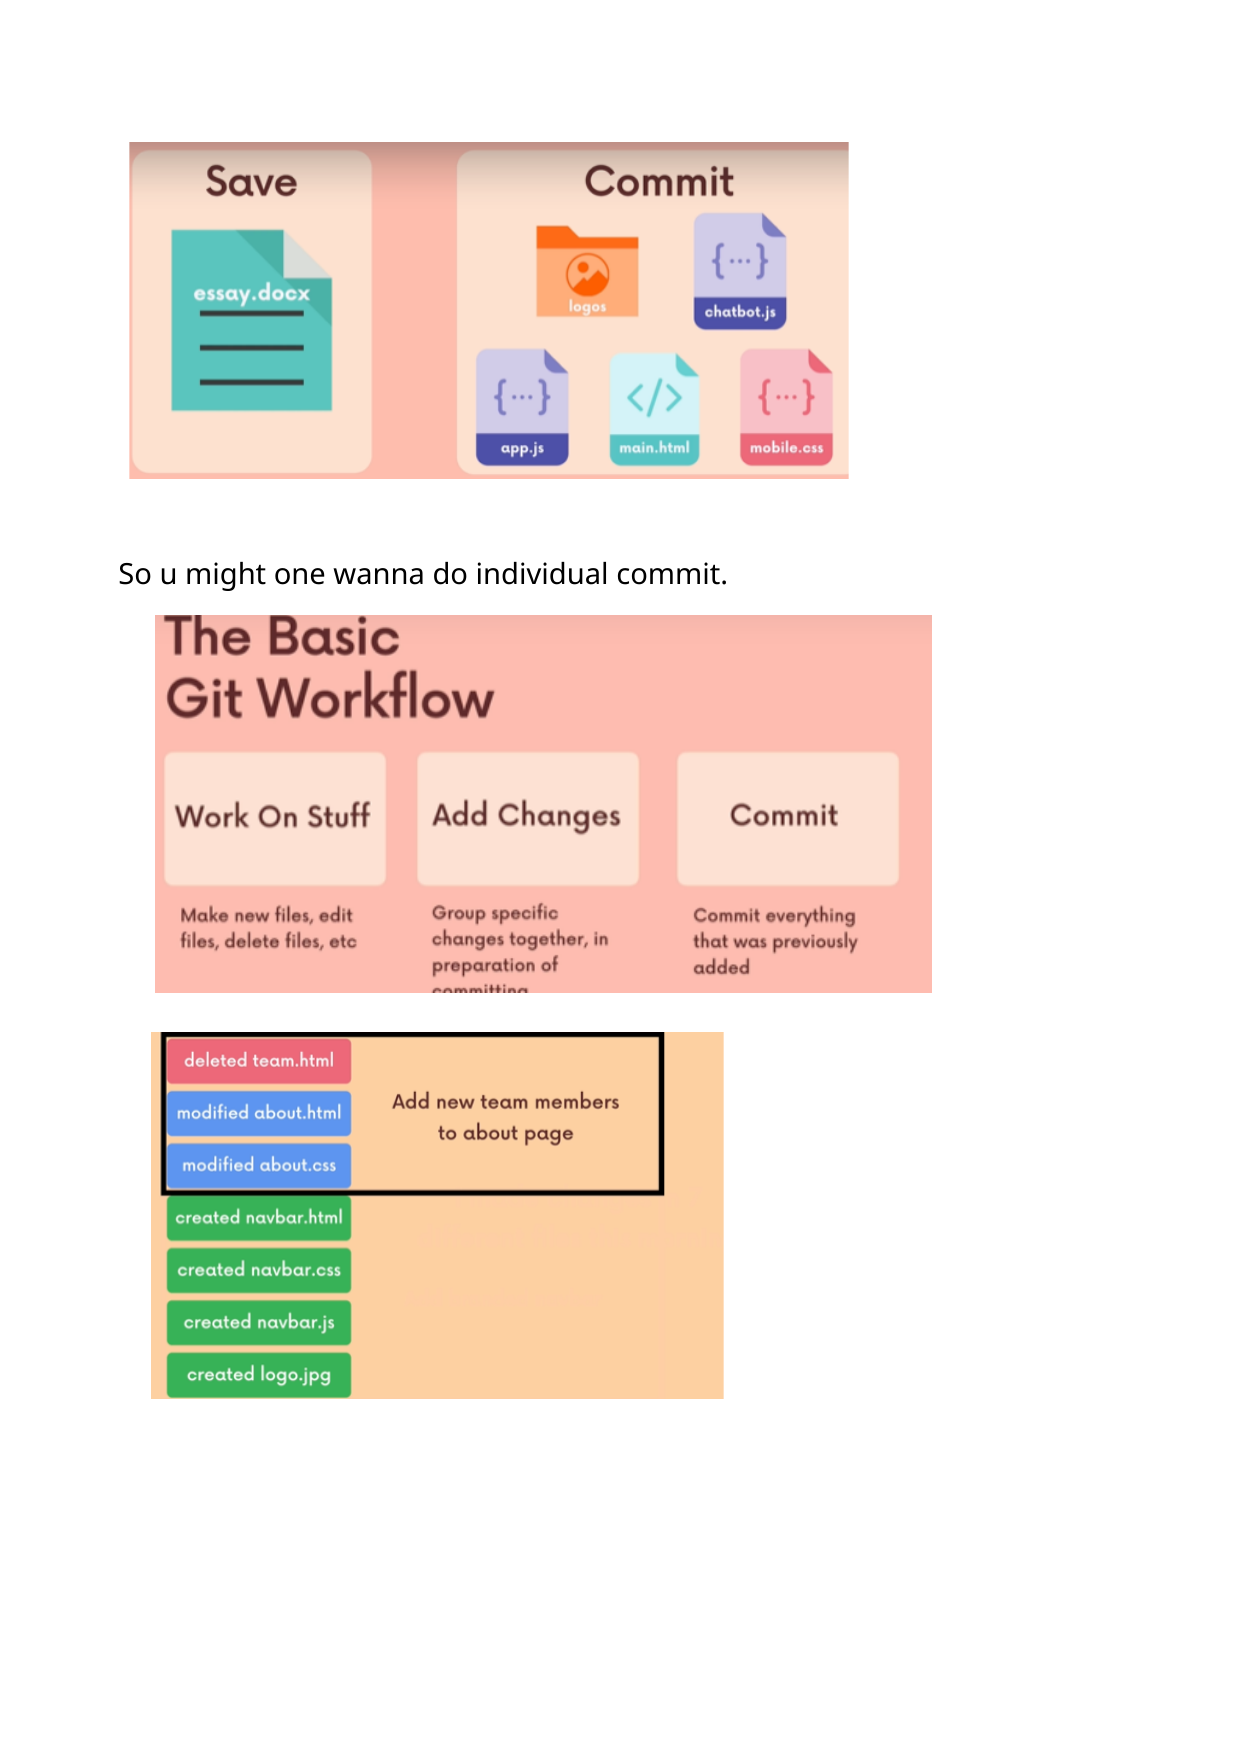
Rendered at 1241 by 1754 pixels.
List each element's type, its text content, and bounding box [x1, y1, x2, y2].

picture [129, 142, 849, 479]
picture [151, 1032, 724, 1399]
picture [155, 615, 932, 993]
text So u might one wanna do individual commit. [118, 553, 1122, 593]
